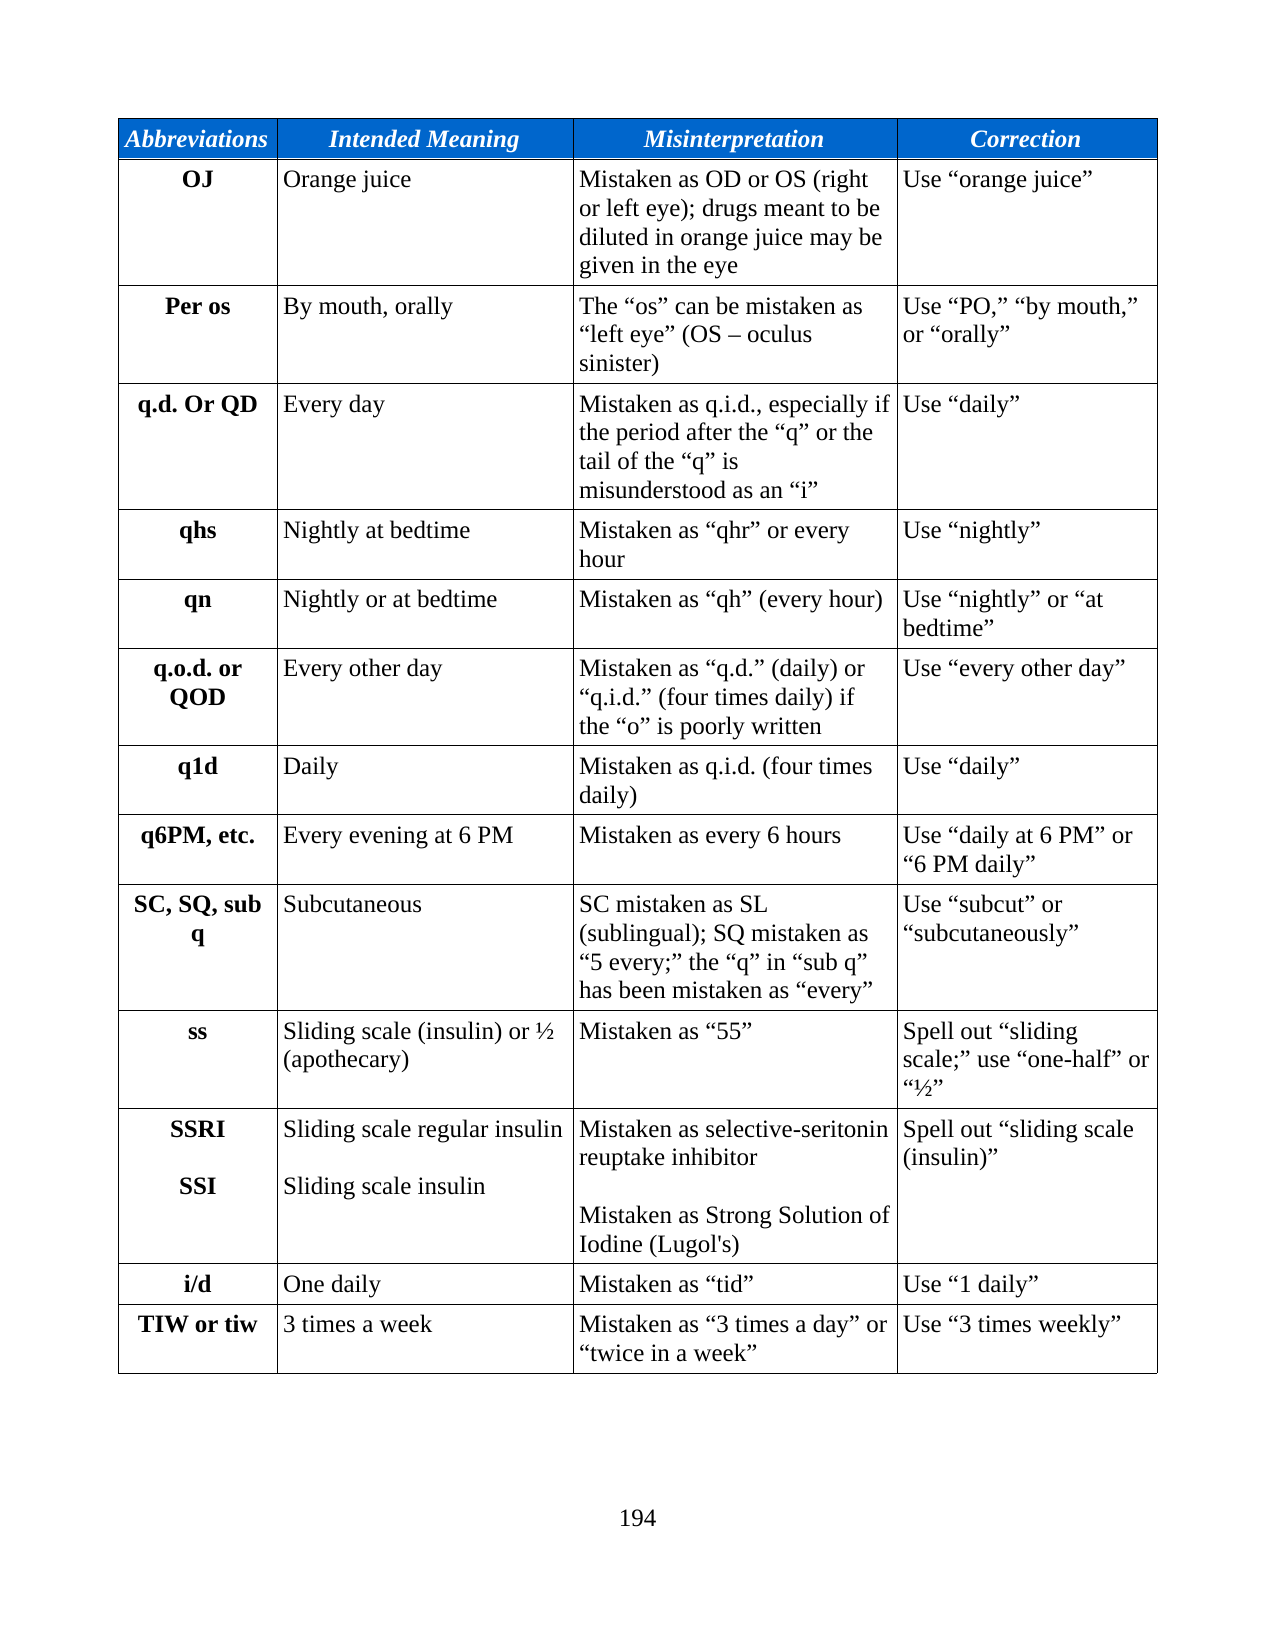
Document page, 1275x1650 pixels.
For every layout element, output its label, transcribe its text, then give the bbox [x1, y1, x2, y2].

table_cell 3 times a week [278, 1305, 573, 1372]
table_cell ss [119, 1011, 277, 1108]
table_header Abbreviations [119, 119, 277, 158]
table_cell Nightly or at bedtime [278, 580, 573, 647]
table_cell qhs [119, 510, 277, 578]
table_cell Mistaken as every 6 hours [574, 815, 897, 883]
table_cell SSRI SSI [119, 1109, 277, 1263]
table_cell Sliding scale (insulin) or ½ (apothecary) [278, 1011, 573, 1108]
table_cell Use “every other day” [898, 649, 1157, 745]
table_cell Mistaken as q.i.d., especially if the period after the “q” or the tail of the “q” is misunderstood as an “i” [574, 384, 897, 509]
table_cell Mistaken as “q.d.” (daily) or “q.i.d.” (four times daily) if the “o” is poorly written [574, 649, 897, 745]
table_cell Use “orange juice” [898, 160, 1157, 285]
table_cell Use “PO,” “by mouth,” or “orally” [898, 286, 1157, 383]
table_cell Mistaken as selective-seritonin reuptake inhibitor Mistaken as Strong Solution of Iodine (Lugol's) [574, 1109, 897, 1263]
table_cell Use “1 daily” [898, 1264, 1157, 1303]
table_header Misinterpretation [574, 119, 897, 158]
table_cell Per os [119, 286, 277, 383]
table_cell Spell out “sliding scale (insulin)” [898, 1109, 1157, 1263]
table_cell One daily [278, 1264, 573, 1303]
table_cell Use “daily” [898, 746, 1157, 814]
table_cell Every other day [278, 649, 573, 745]
table_cell Every evening at 6 PM [278, 815, 573, 883]
table_cell TIW or tiw [119, 1305, 277, 1372]
table_cell Mistaken as “qhr” or every hour [574, 510, 897, 578]
table_cell SC, SQ, sub q [119, 885, 277, 1010]
table_cell Nightly at bedtime [278, 510, 573, 578]
table_cell The “os” can be mistaken as “left eye” (OS – oculus sinister) [574, 286, 897, 383]
table_cell q.d. Or QD [119, 384, 277, 509]
table_cell Mistaken as “3 times a day” or “twice in a week” [574, 1305, 897, 1372]
table_cell q1d [119, 746, 277, 814]
table_cell Use “subcut” or “subcutaneously” [898, 885, 1157, 1010]
table_cell Subcutaneous [278, 885, 573, 1010]
table_header Intended Meaning [278, 119, 573, 158]
table_cell Mistaken as “tid” [574, 1264, 897, 1303]
table_cell Use “3 times weekly” [898, 1305, 1157, 1372]
table_cell Every day [278, 384, 573, 509]
table_cell Use “daily at 6 PM” or “6 PM daily” [898, 815, 1157, 883]
table_cell Mistaken as “qh” (every hour) [574, 580, 897, 647]
table_cell SC mistaken as SL (sublingual); SQ mistaken as “5 every;” the “q” in “sub q” has been mistaken as “every” [574, 885, 897, 1010]
table_cell Use “nightly” or “at bedtime” [898, 580, 1157, 647]
table_cell q.o.d. or QOD [119, 649, 277, 745]
table_cell OJ [119, 160, 277, 285]
table_cell Mistaken as “55” [574, 1011, 897, 1108]
table_cell Spell out “sliding scale;” use “one-half” or “½” [898, 1011, 1157, 1108]
table_cell Mistaken as q.i.d. (four times daily) [574, 746, 897, 814]
table_cell By mouth, orally [278, 286, 573, 383]
table_cell Sliding scale regular insulin Sliding scale insulin [278, 1109, 573, 1263]
table_cell qn [119, 580, 277, 647]
table_header Correction [898, 119, 1157, 158]
table_cell Mistaken as OD or OS (right or left eye); drugs meant to be diluted in orange juice may be given in the eye [574, 160, 897, 285]
table_cell Use “daily” [898, 384, 1157, 509]
table_cell Daily [278, 746, 573, 814]
table_cell Use “nightly” [898, 510, 1157, 578]
table_cell i/d [119, 1264, 277, 1303]
table_cell Orange juice [278, 160, 573, 285]
table_cell q6PM, etc. [119, 815, 277, 883]
